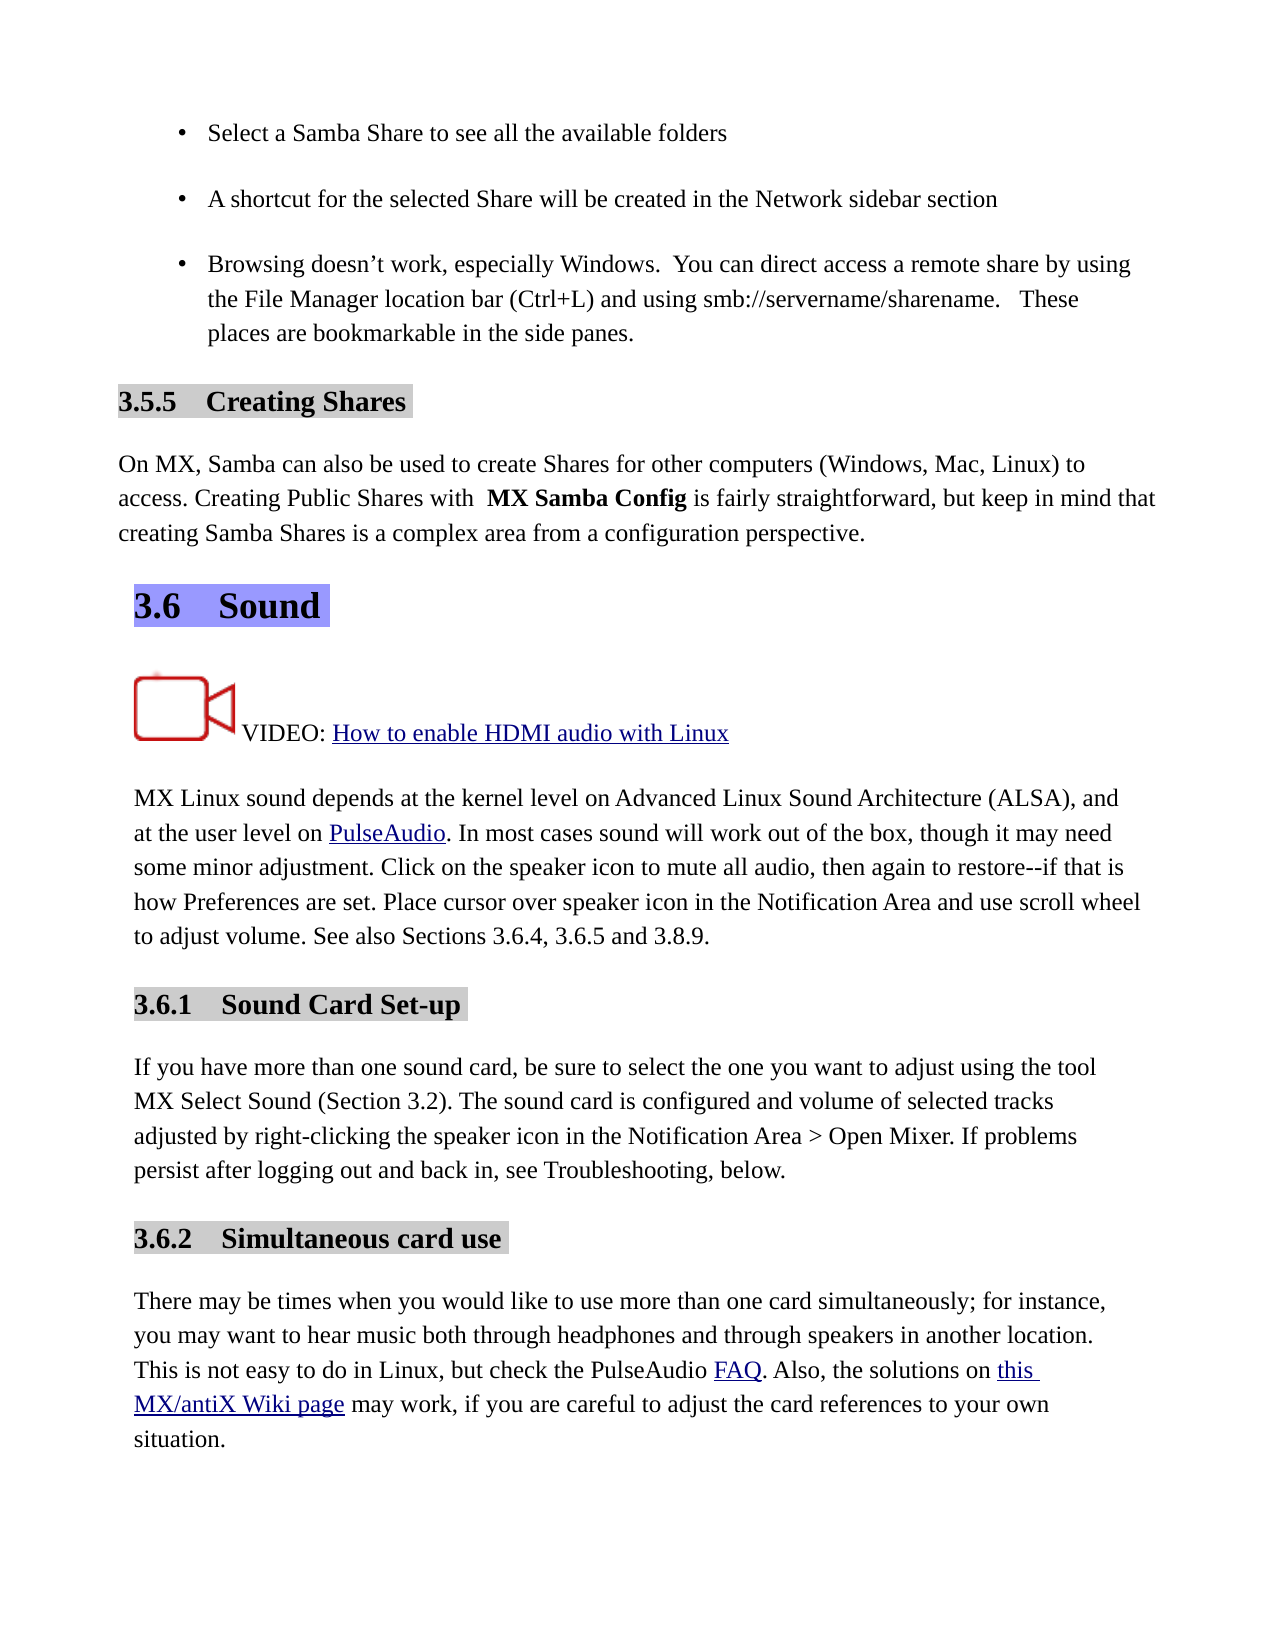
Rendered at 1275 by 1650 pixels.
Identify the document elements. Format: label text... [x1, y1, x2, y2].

picture [133, 658, 236, 741]
subtitle 3.6 Sound [330, 584, 1141, 627]
text There may be times when you would like to use more than one card simultaneously; for instance, you may want to hear music both through headphones and through speakers in another location. This is not easy to do in Linux, but check the PulseAudio FAQ. Also, the solutions on this MX/antiX Wiki page may work, if you are careful to adjust the card references to your own situation. [134, 1286, 1141, 1452]
list Browsing doesn’t work, especially Windows. You can direct access a remote share by using the File Manager location bar (Ctrl+L) and using smb://servername/sharename. These places are bookmarkable in the side panes. [178, 249, 1141, 347]
text MX Linux sound depends at the kernel level on Advanced Linux Sound Architecture (ALSA), and at the user level on PulseAudio. In most cases sound will work out of the box, though it may need some minor adjustment. Click on the speaker icon to mute all audio, then again to restore--if that is how Preferences are set. Place cursor over speaker icon in the Notification Area and use scroll wheel to adjust volume. See also Sections 3.6.4, 3.6.5 and 3.8.9. [134, 783, 1141, 950]
subtitle 3.5.5 Creating Shares [413, 384, 1138, 418]
subtitle 3.6.1 Sound Card Set-up [468, 987, 1141, 1021]
list Select a Samba Share to see all the available folders [178, 118, 1141, 147]
text VIDEO: How to enable HDMI audio with Linux [134, 658, 1141, 746]
text On MX, Samba can also be used to create Shares for other computers (Windows, Mac, Linux) to access. Creating Public Shares with MX Samba Config is fairly straightforward, but keep in mind that creating Samba Shares is a complex area from a configuration perspective. [118, 449, 1157, 547]
text If you have more than one sound card, be sure to select the one you want to adjust using the tool MX Select Sound (Section 3.2). The sound card is configured and volume of selected tracks adjusted by right-clicking the speaker icon in the Notification Area > Open Mixer. If problems persist after logging out and back in, see Troubleshooting, below. [134, 1052, 1141, 1184]
list A shortcut for the selected Share will be created in the Network sidebar section [178, 184, 1141, 213]
subtitle 3.6.2 Simultaneous card use [509, 1221, 1141, 1254]
